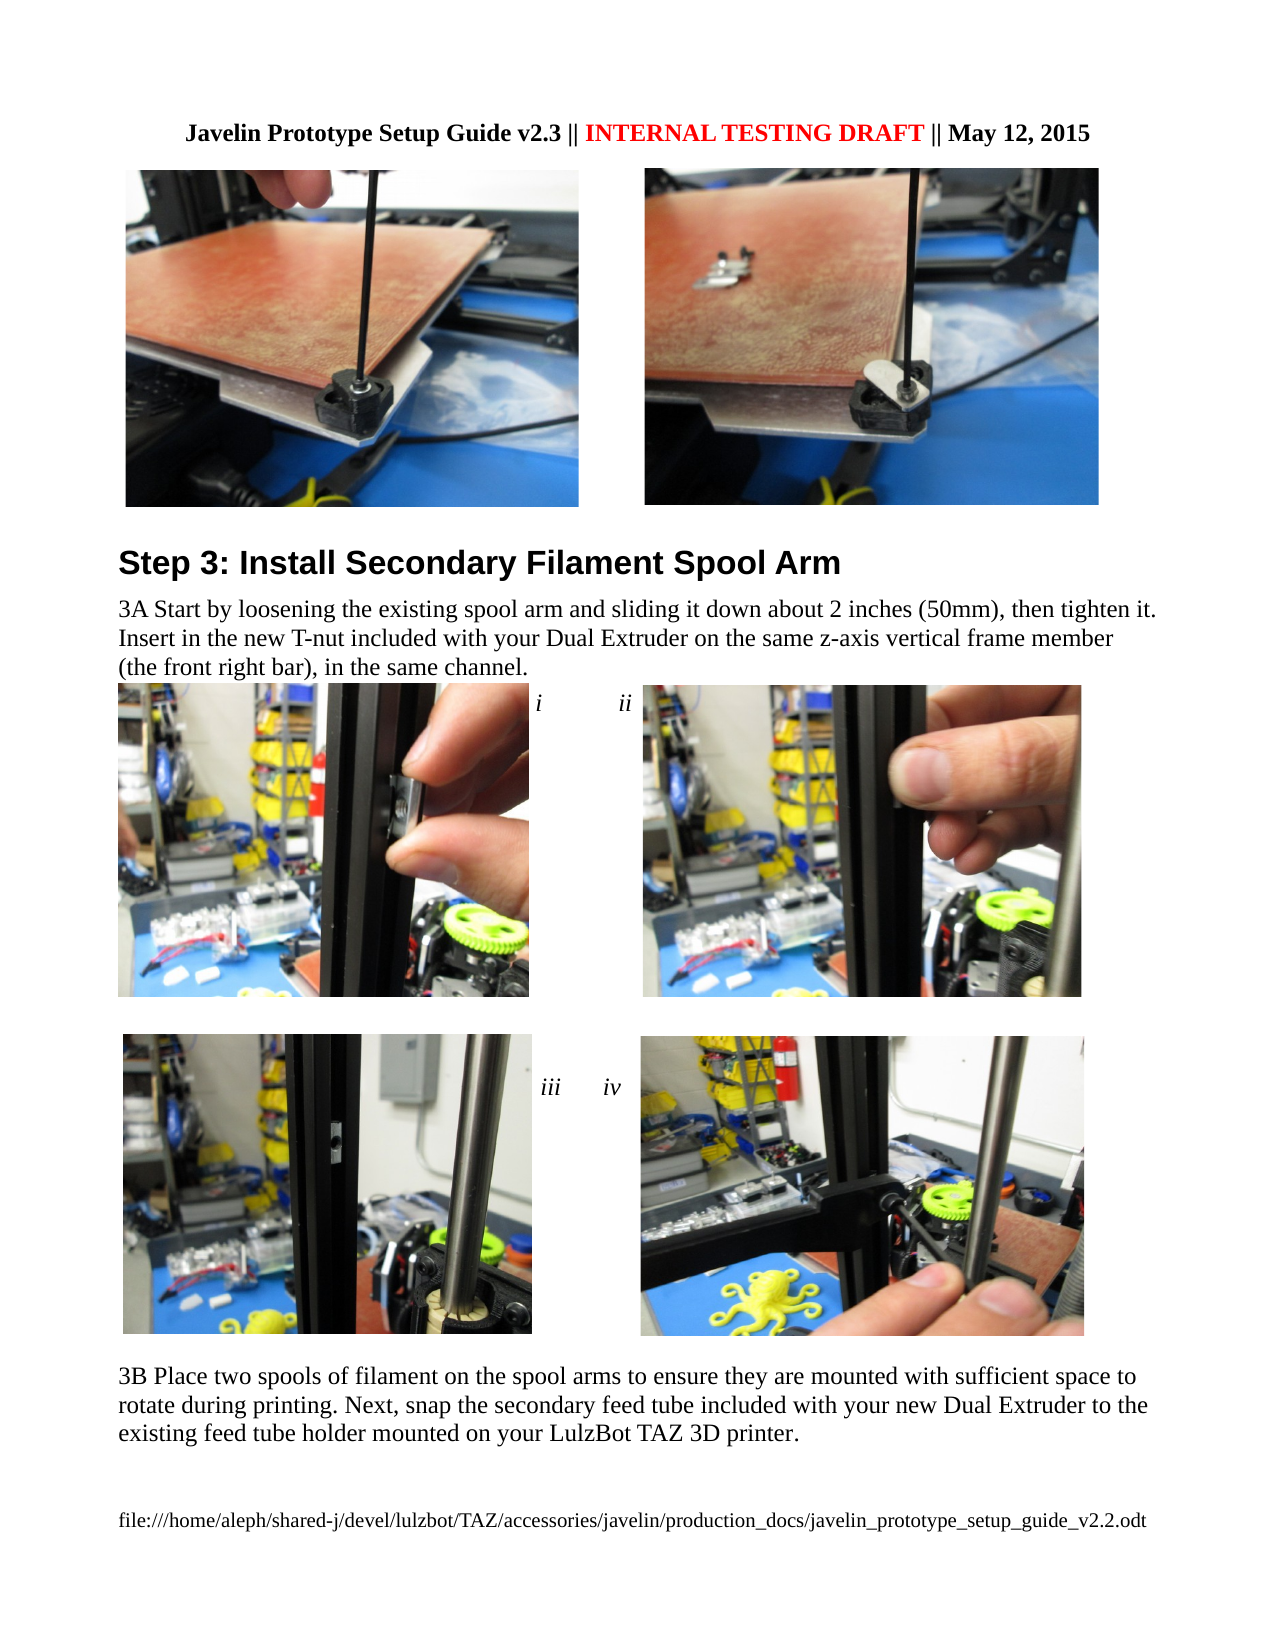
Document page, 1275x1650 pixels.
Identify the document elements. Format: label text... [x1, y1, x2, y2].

text iii iv [532, 1064, 640, 1102]
text [1085, 1064, 1157, 1102]
picture [118, 683, 529, 997]
subtitle Step 3: Install Secondary Filament Spool Arm [118, 427, 1157, 582]
picture [644, 168, 1099, 505]
text i ii [118, 681, 1157, 719]
picture [123, 1034, 532, 1334]
picture [125, 170, 579, 507]
text [118, 1064, 123, 1102]
picture [642, 685, 1082, 997]
text 3B Place two spools of filament on the spool arms to ensure they are mounted with sufficient space to rotate during printing. Next, snap the secondary feed tube included with your new Dual Extruder to the existing feed tube holder mounted on your LulzBot TAZ 3D printer. [118, 1361, 1157, 1447]
text 3A Start by loosening the existing spool arm and sliding it down about 2 inches (50mm), then tighten it. Insert in the new T-nut included with your Dual Extruder on the same z-axis vertical frame member (the front right bar), in the same channel. [118, 594, 1157, 681]
picture [640, 1036, 1085, 1336]
